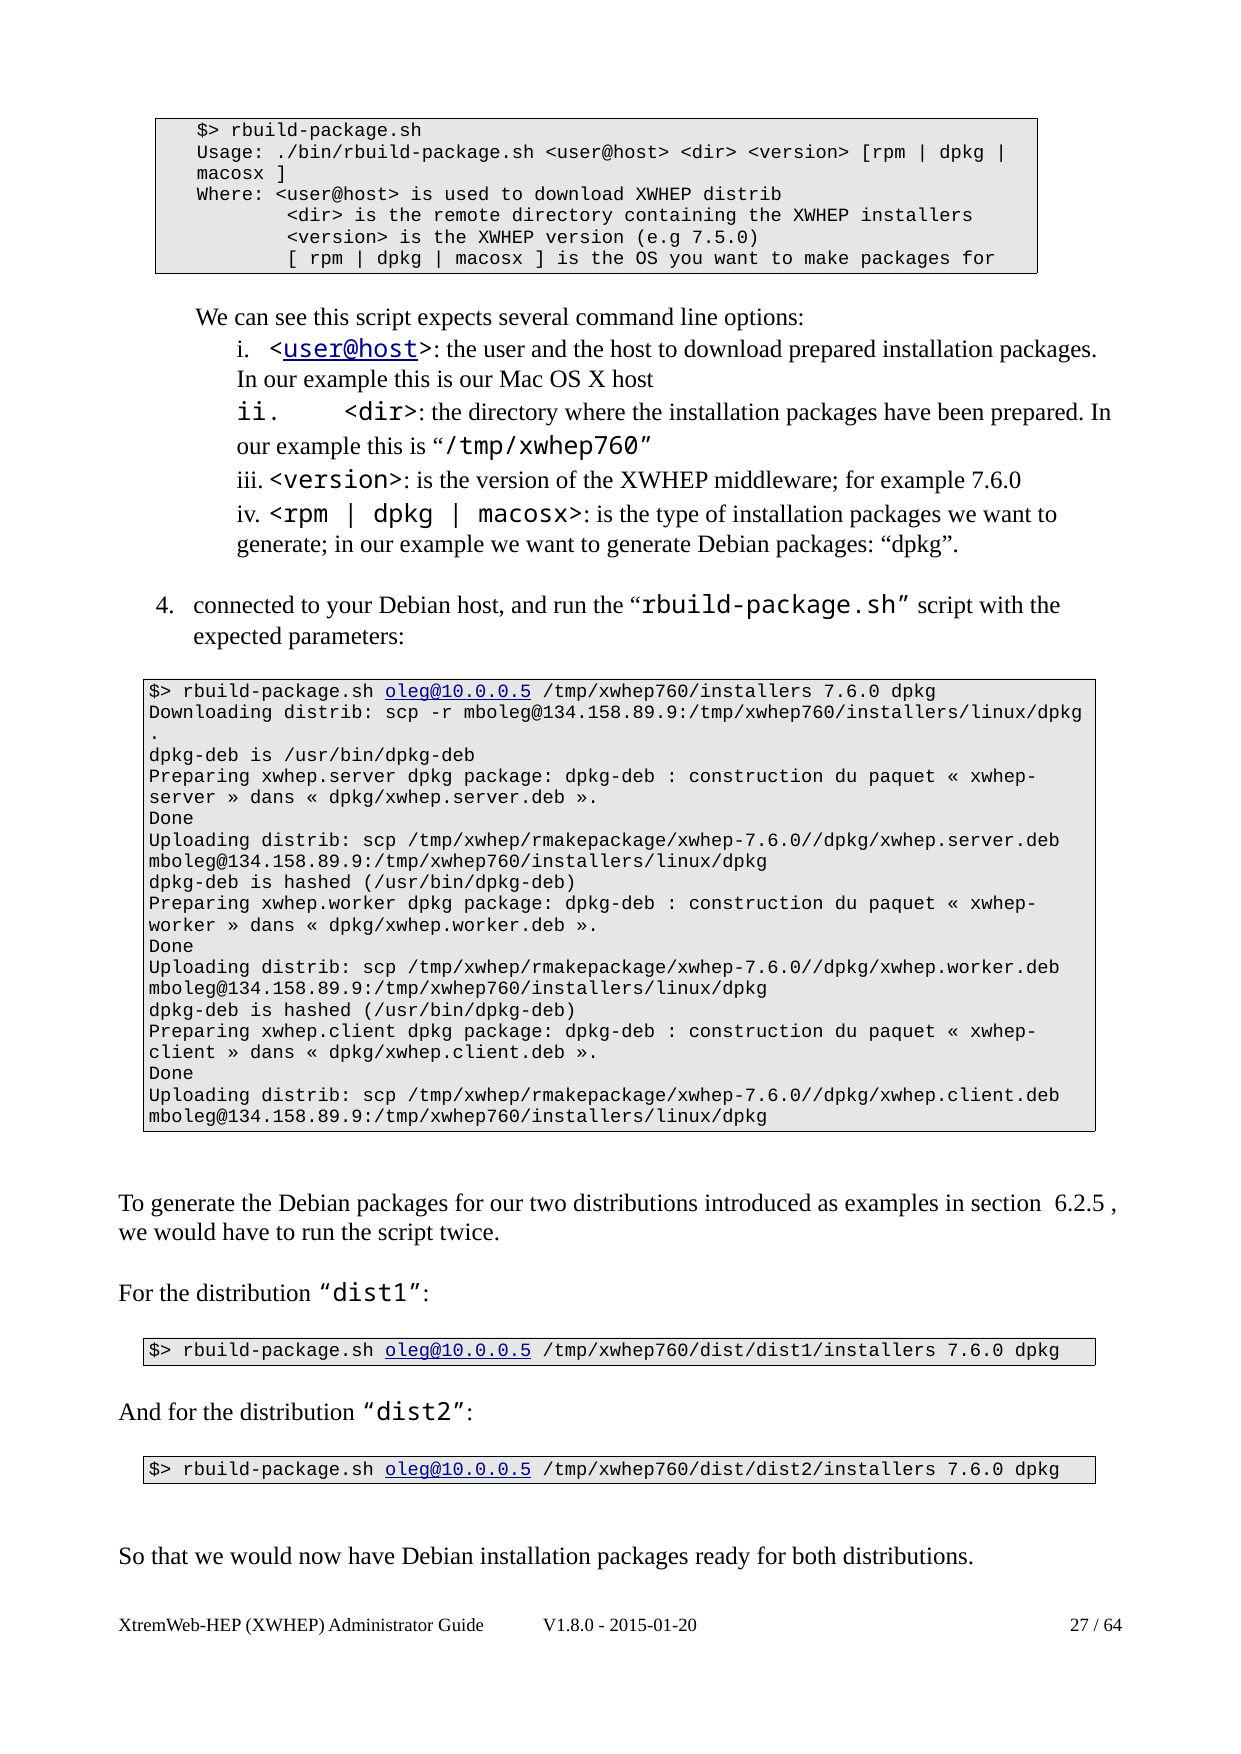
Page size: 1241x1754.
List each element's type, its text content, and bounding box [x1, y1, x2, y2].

list <rpm | dpkg | macosx>: is the type of installation packages we want to generate; in our example we want to generate Debian packages: “dpkg”. [236, 495, 1121, 558]
list dpkg-deb is hashed (/usr/bin/dpkg-deb) [144, 997, 1095, 1018]
list Done [144, 1061, 1095, 1082]
list Uploading distrib: scp /tmp/xwhep/rmakepackage/xwhep-7.6.0//dpkg/xwhep.server.deb mboleg@134.158.89.9:/tmp/xwhep760/installers/linux/dpkg [144, 827, 1095, 870]
text To generate the Debian packages for our two distributions introduced as examples in section 6.2.5, we would have to run the script twice. [118, 1188, 1122, 1246]
list $> rbuild-package.sh oleg@10.0.0.5 /tmp/xwhep760/dist/dist1/installers 7.6.0 dpkg [144, 1339, 1095, 1365]
list dpkg-deb is /usr/bin/dpkg-deb [144, 742, 1095, 763]
list Preparing xwhep.client dpkg package: dpkg-deb : construction du paquet « xwhep-client » dans « dpkg/xwhep.client.deb ». [144, 1018, 1095, 1061]
list $> rbuild-package.sh [156, 119, 1037, 139]
list Usage: ./bin/rbuild-package.sh <user@host> <dir> <version> [rpm | dpkg | macosx ] [156, 139, 1037, 182]
text And for the distribution “dist2”: [118, 1393, 1122, 1427]
list Preparing xwhep.worker dpkg package: dpkg-deb : construction du paquet « xwhep-worker » dans « dpkg/xwhep.worker.deb ». [144, 891, 1095, 933]
text So that we would now have Debian installation packages ready for both distributions. [118, 1541, 1122, 1570]
list $> rbuild-package.sh oleg@10.0.0.5 /tmp/xwhep760/installers 7.6.0 dpkg [144, 680, 1095, 700]
list <user@host>: the user and the host to download prepared installation packages. In our example this is our Mac OS X host [236, 330, 1121, 393]
list Where: <user@host> is used to download XWHEP distrib [156, 182, 1037, 203]
list $> rbuild-package.sh oleg@10.0.0.5 /tmp/xwhep760/dist/dist2/installers 7.6.0 dpkg [144, 1457, 1095, 1483]
list Done [144, 933, 1095, 955]
list <dir>: the directory where the installation packages have been prepared. In our example this is “/tmp/xwhep760” [236, 393, 1121, 461]
list Preparing xwhep.server dpkg package: dpkg-deb : construction du paquet « xwhep-server » dans « dpkg/xwhep.server.deb ». [144, 763, 1095, 806]
list Downloading distrib: scp -r mboleg@134.158.89.9:/tmp/xwhep760/installers/linux/dpkg . [144, 700, 1095, 742]
text We can see this script expects several command line options: [195, 302, 1121, 330]
list connected to your Debian host, and run the “rbuild-package.sh” script with the expected parameters: [156, 587, 1122, 650]
list Uploading distrib: scp /tmp/xwhep/rmakepackage/xwhep-7.6.0//dpkg/xwhep.worker.deb mboleg@134.158.89.9:/tmp/xwhep760/installers/linux/dpkg [144, 955, 1095, 997]
list dpkg-deb is hashed (/usr/bin/dpkg-deb) [144, 870, 1095, 891]
list <version>: is the version of the XWHEP middleware; for example 7.6.0 [236, 461, 1121, 495]
text For the distribution “dist1”: [118, 1274, 1122, 1309]
list [ rpm | dpkg | macosx ] is the OS you want to make packages for [156, 246, 1037, 273]
list <version> is the XWHEP version (e.g 7.5.0) [156, 224, 1037, 246]
list <dir> is the remote directory containing the XWHEP installers [156, 203, 1037, 224]
list Done [144, 806, 1095, 827]
list Uploading distrib: scp /tmp/xwhep/rmakepackage/xwhep-7.6.0//dpkg/xwhep.client.deb mboleg@134.158.89.9:/tmp/xwhep760/installers/linux/dpkg [144, 1082, 1095, 1131]
